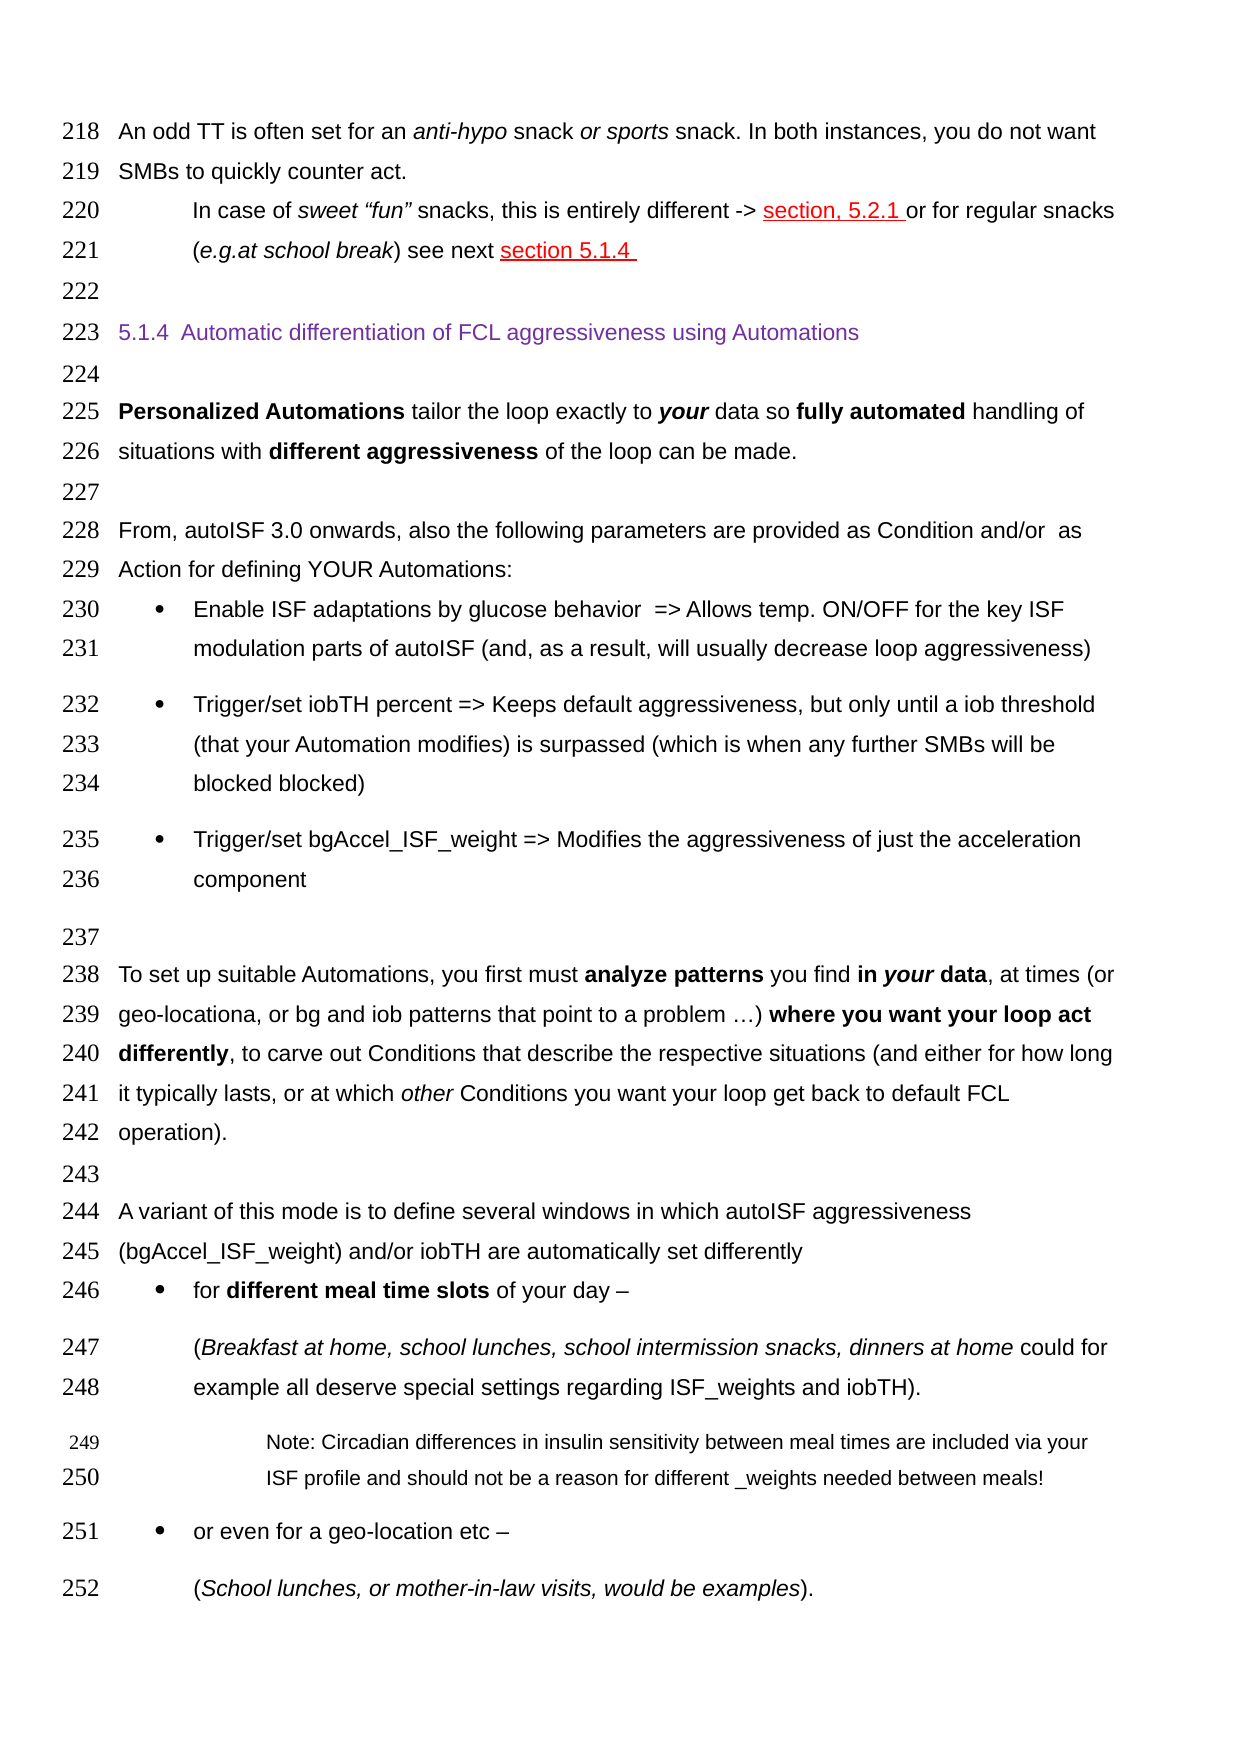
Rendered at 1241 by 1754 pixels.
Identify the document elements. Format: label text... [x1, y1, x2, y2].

text A variant of this mode is to define several windows in which autoISF aggressiveness (bgAccel_ISF_weight) and/or iobTH are automatically set differently [118, 1198, 1122, 1264]
list or even for a geo-location etc – [156, 1518, 1122, 1545]
text Personalized Automations tailor the loop exactly to your data so fully automated handling of situations with different aggressiveness of the loop can be made. [118, 398, 1122, 464]
list Trigger/set bgAccel_ISF_weight => Modifies the aggressiveness of just the acceleration component [156, 826, 1122, 892]
text An odd TT is often set for an anti-hypo snack or sports snack. In both instances, you do not want SMBs to quickly counter act. [118, 118, 1122, 184]
text In case of sweet “fun” snacks, this is entirely different -> section, 5.2.1 or for regular snacks (e.g.at school break) see next section 5.1.4 [192, 197, 1122, 263]
text To set up suitable Automations, you first must analyze patterns you find in your data, at times (or geo-locationa, or bg and iob patterns that point to a problem …) where you want your loop act differently, to carve out Conditions that describe the respective situations (and either for how long it typically lasts, or at which other Conditions you want your loop get back to default FCL operation). [118, 961, 1122, 1146]
list Enable ISF adaptations by glucose behavior => Allows temp. ON/OFF for the key ISF modulation parts of autoISF (and, as a result, will usually decrease loop aggressiveness) [156, 596, 1122, 661]
list Trigger/set iobTH percent => Keeps default aggressiveness, but only until a iob threshold (that your Automation modifies) is surpassed (which is when any further SMBs will be blocked blocked) [156, 691, 1122, 796]
list for different meal time slots of your day – [156, 1277, 1122, 1304]
list Note: Circadian differences in insulin sensitivity between meal times are included via your ISF profile and should not be a reason for different _weights needed between meals! [266, 1430, 1122, 1490]
text From, autoISF 3.0 onwards, also the following parameters are provided as Condition and/or as Action for defining YOUR Automations: [118, 517, 1122, 582]
list (School lunches, or mother-in-law visits, would be examples). [193, 1575, 1122, 1602]
list (Breakfast at home, school lunches, school intermission snacks, dinners at home could for example all deserve special settings regarding ISF_weights and iobTH). [193, 1334, 1122, 1400]
text 5.1.4 Automatic differentiation of FCL aggressiveness using Automations [118, 319, 1122, 346]
